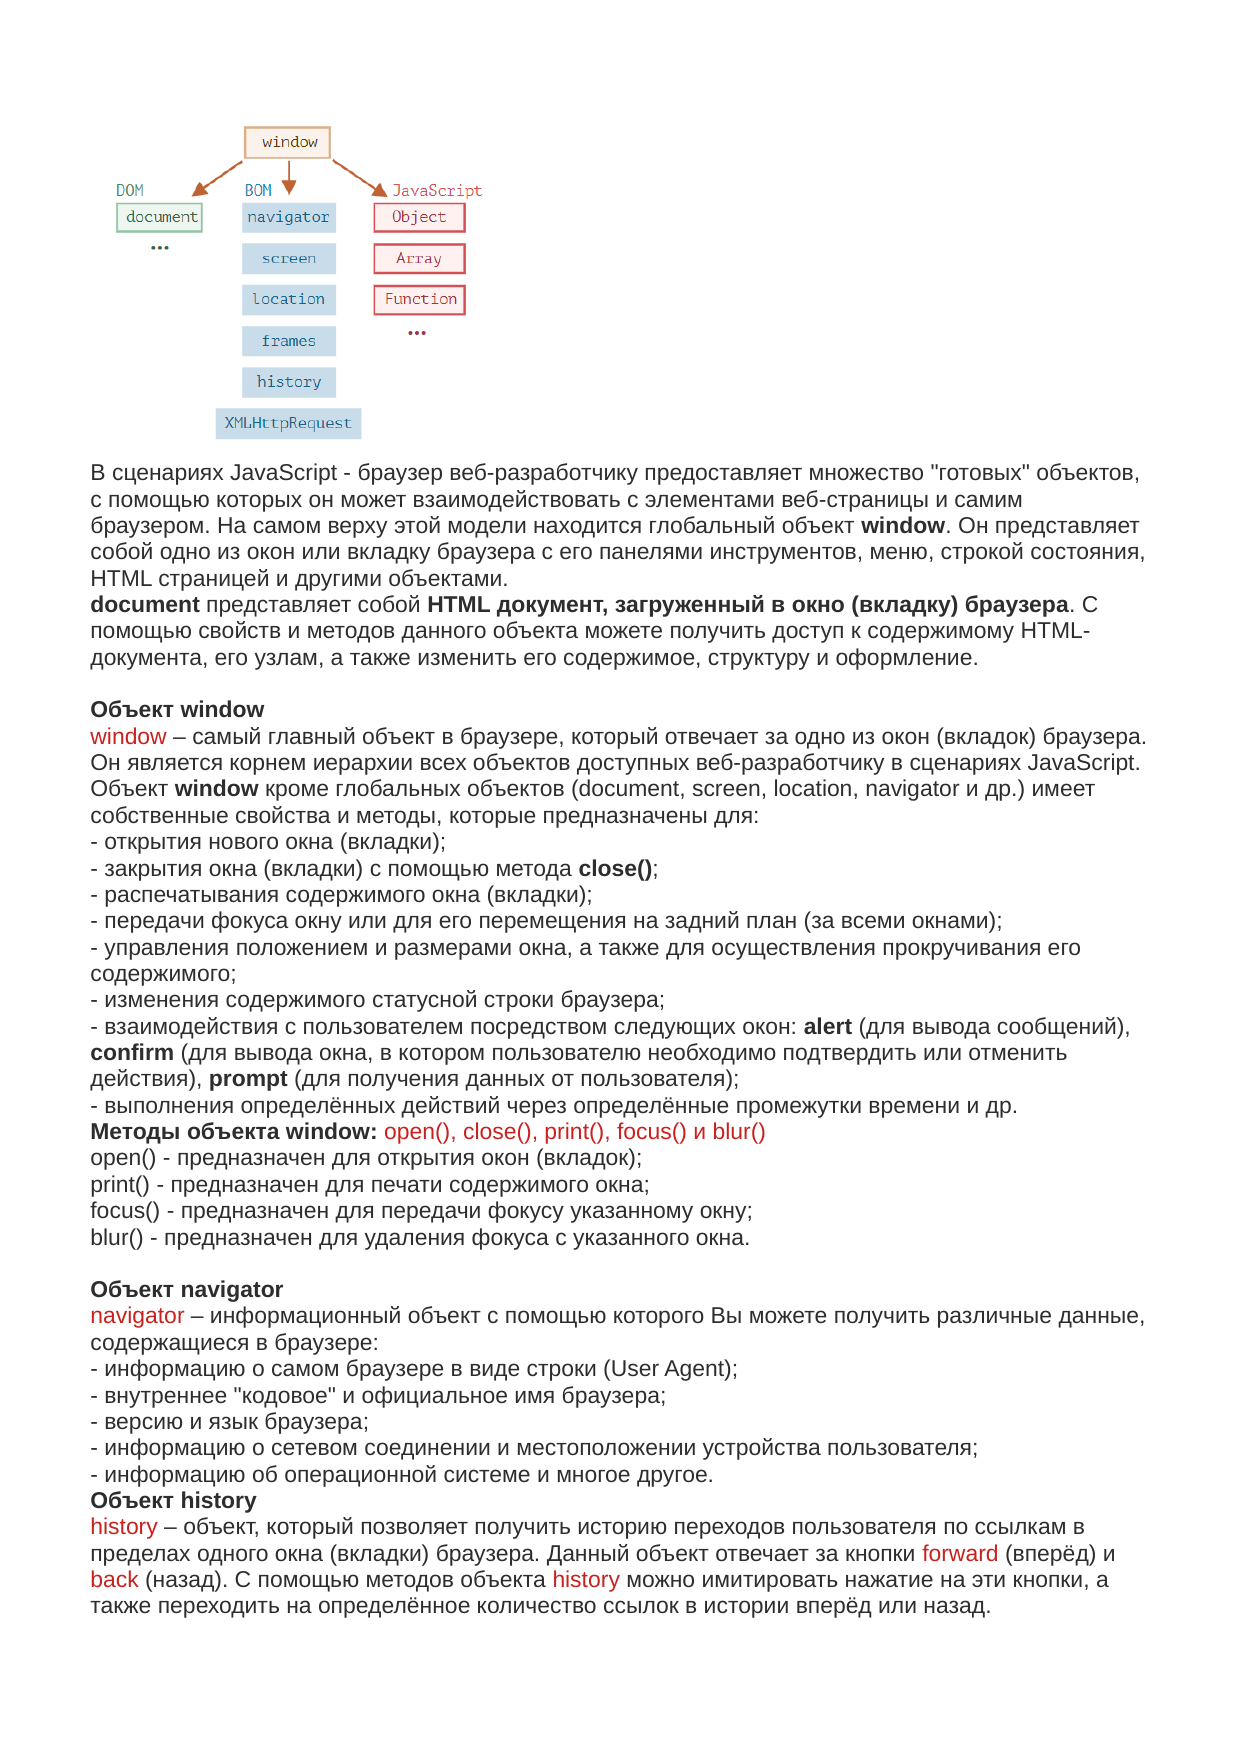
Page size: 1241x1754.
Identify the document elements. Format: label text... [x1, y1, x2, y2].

text В сценариях JavaScript - браузер веб-разработчику предоставляет множество "готовых" объектов, с помощью которых он может взаимодействовать с элементами веб-страницы и самим браузером. На самом верху этой модели находится глобальный объект window. Он представляет собой одно из окон или вкладку браузера с его панелями инструментов, меню, строкой состояния, HTML страницей и другими объектами. document представляет собой HTML документ, загруженный в окно (вкладку) браузера. С помощью свойств и методов данного объекта можете получить доступ к содержимому HTML-документа, его узлам, а также изменить его содержимое, структуру и оформление. [90, 459, 1150, 670]
text window – самый главный объект в браузере, который отвечает за одно из окон (вкладок) браузера. Он является корнем иерархии всех объектов доступных веб-разработчику в сценариях JavaScript. Объект window кроме глобальных объектов (document, screen, location, navigator и др.) имеет собственные свойства и методы, которые предназначены для: - открытия нового окна (вкладки); - закрытия окна (вкладки) с помощью метода close(); - распечатывания содержимого окна (вкладки); - передачи фокуса окну или для его перемещения на задний план (за всеми окнами); - управления положением и размерами окна, а также для осуществления прокручивания его содержимого; - изменения содержимого статусной строки браузера; - взаимодействия с пользователем посредством следующих окон: alert (для вывода сообщений), confirm (для вывода окна, в котором пользователю необходимо подтвердить или отменить действия), prompt (для получения данных от пользователя); - выполнения определённых действий через определённые промежутки времени и др. Методы объекта window: open(), close(), print(), focus() и blur() open() - предназначен для открытия окон (вкладок); print() - предназначен для печати содержимого окна; focus() - предназначен для передачи фокусу указанному окну; blur() - предназначен для удаления фокуса с указанного окна. [90, 723, 1150, 1276]
text navigator – информационный объект с помощью которого Вы можете получить различные данные, содержащиеся в браузере: - информацию о самом браузере в виде строки (User Agent); - внутреннее "кодовое" и официальное имя браузера; - версию и язык браузера; - информацию о сетевом соединении и местоположении устройства пользователя; - информацию об операционной системе и многое другое. Объект history [90, 1302, 1150, 1513]
text Объект window [90, 696, 1150, 723]
text history – объект, который позволяет получить историю переходов пользователя по ссылкам в пределах одного окна (вкладки) браузера. Данный объект отвечает за кнопки forward (вперёд) и back (назад). С помощью методов объекта history можно имитировать нажатие на эти кнопки, а также переходить на определённое количество ссылок в истории вперёд или назад. [90, 1513, 1150, 1619]
text Объект navigator [90, 1276, 1150, 1302]
picture [90, 118, 540, 460]
